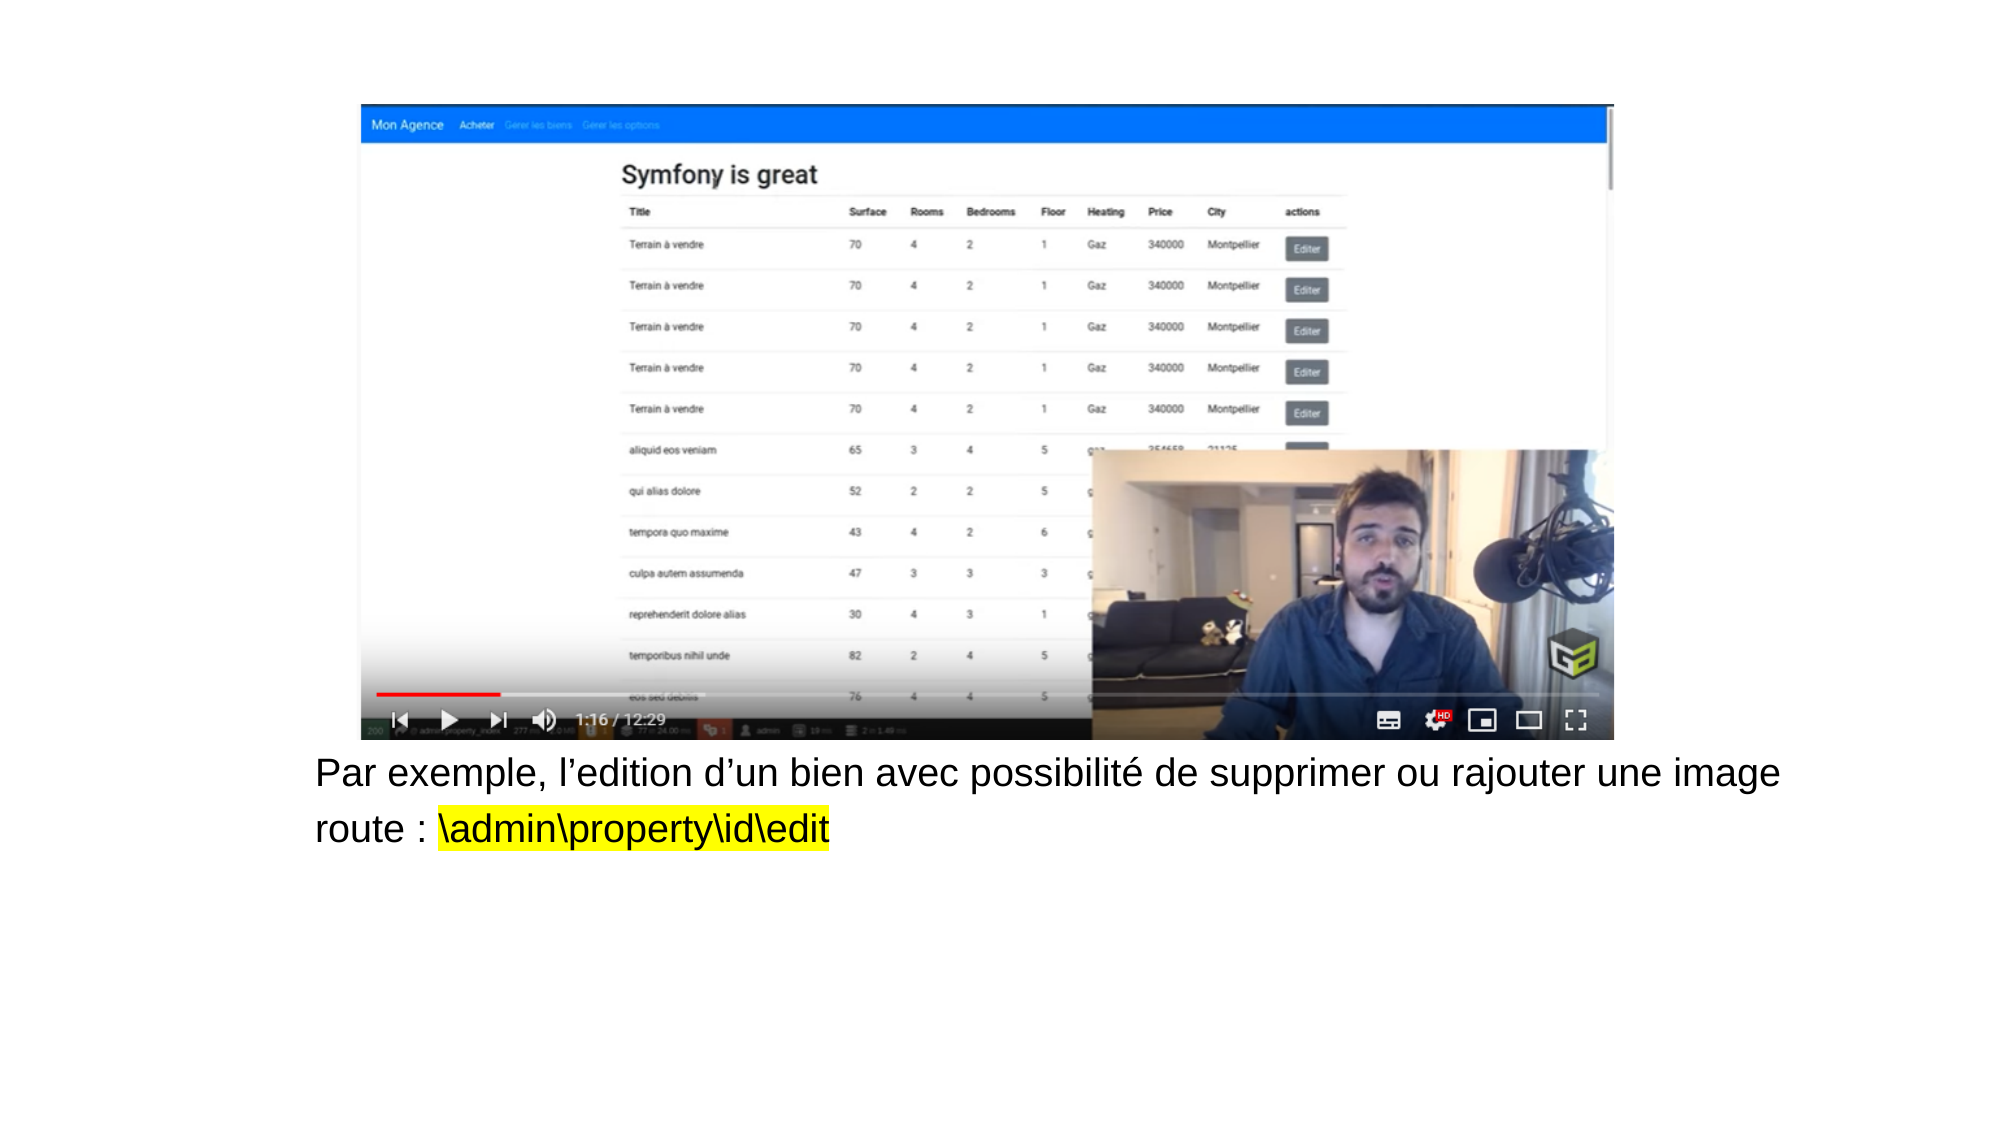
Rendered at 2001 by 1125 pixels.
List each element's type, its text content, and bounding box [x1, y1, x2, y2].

text route : \admin\property\id\edit [315, 805, 1971, 851]
picture [356, 104, 1615, 740]
text Par exemple, l’edition d’un bien avec possibilité de supprimer ou rajouter une image [315, 571, 1971, 795]
